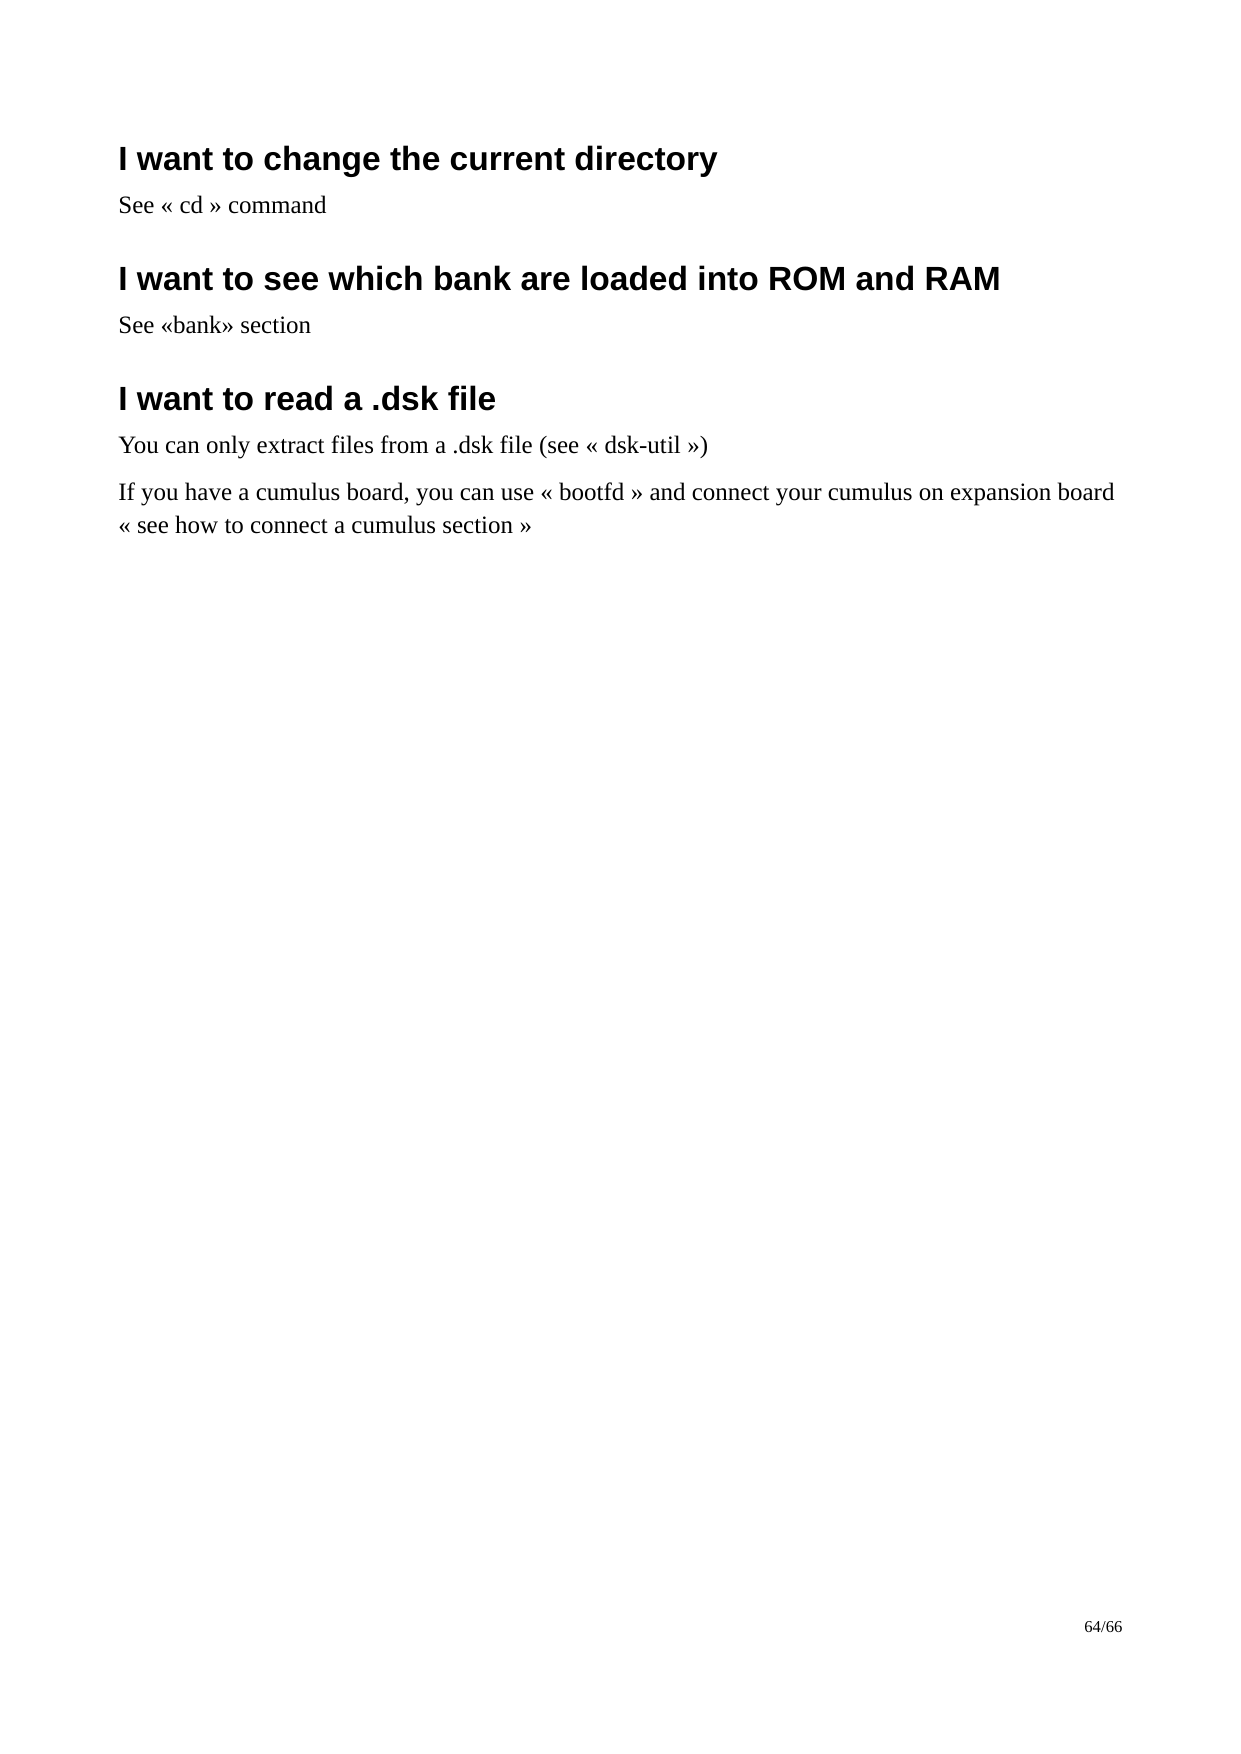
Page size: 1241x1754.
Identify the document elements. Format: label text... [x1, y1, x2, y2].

subtitle I want to read a .dsk file [118, 378, 1122, 417]
subtitle I want to change the current directory [118, 139, 1122, 178]
subtitle I want to see which bank are loaded into ROM and RAM [118, 259, 1122, 297]
text You can only extract files from a .dsk file (see « dsk-util ») [118, 430, 1122, 458]
text See «bank» section [118, 310, 1122, 339]
text If you have a cumulus board, you can use « bootfd » and connect your cumulus on expansion board « see how to connect a cumulus section » [118, 477, 1122, 539]
text See « cd » command [118, 190, 1122, 219]
